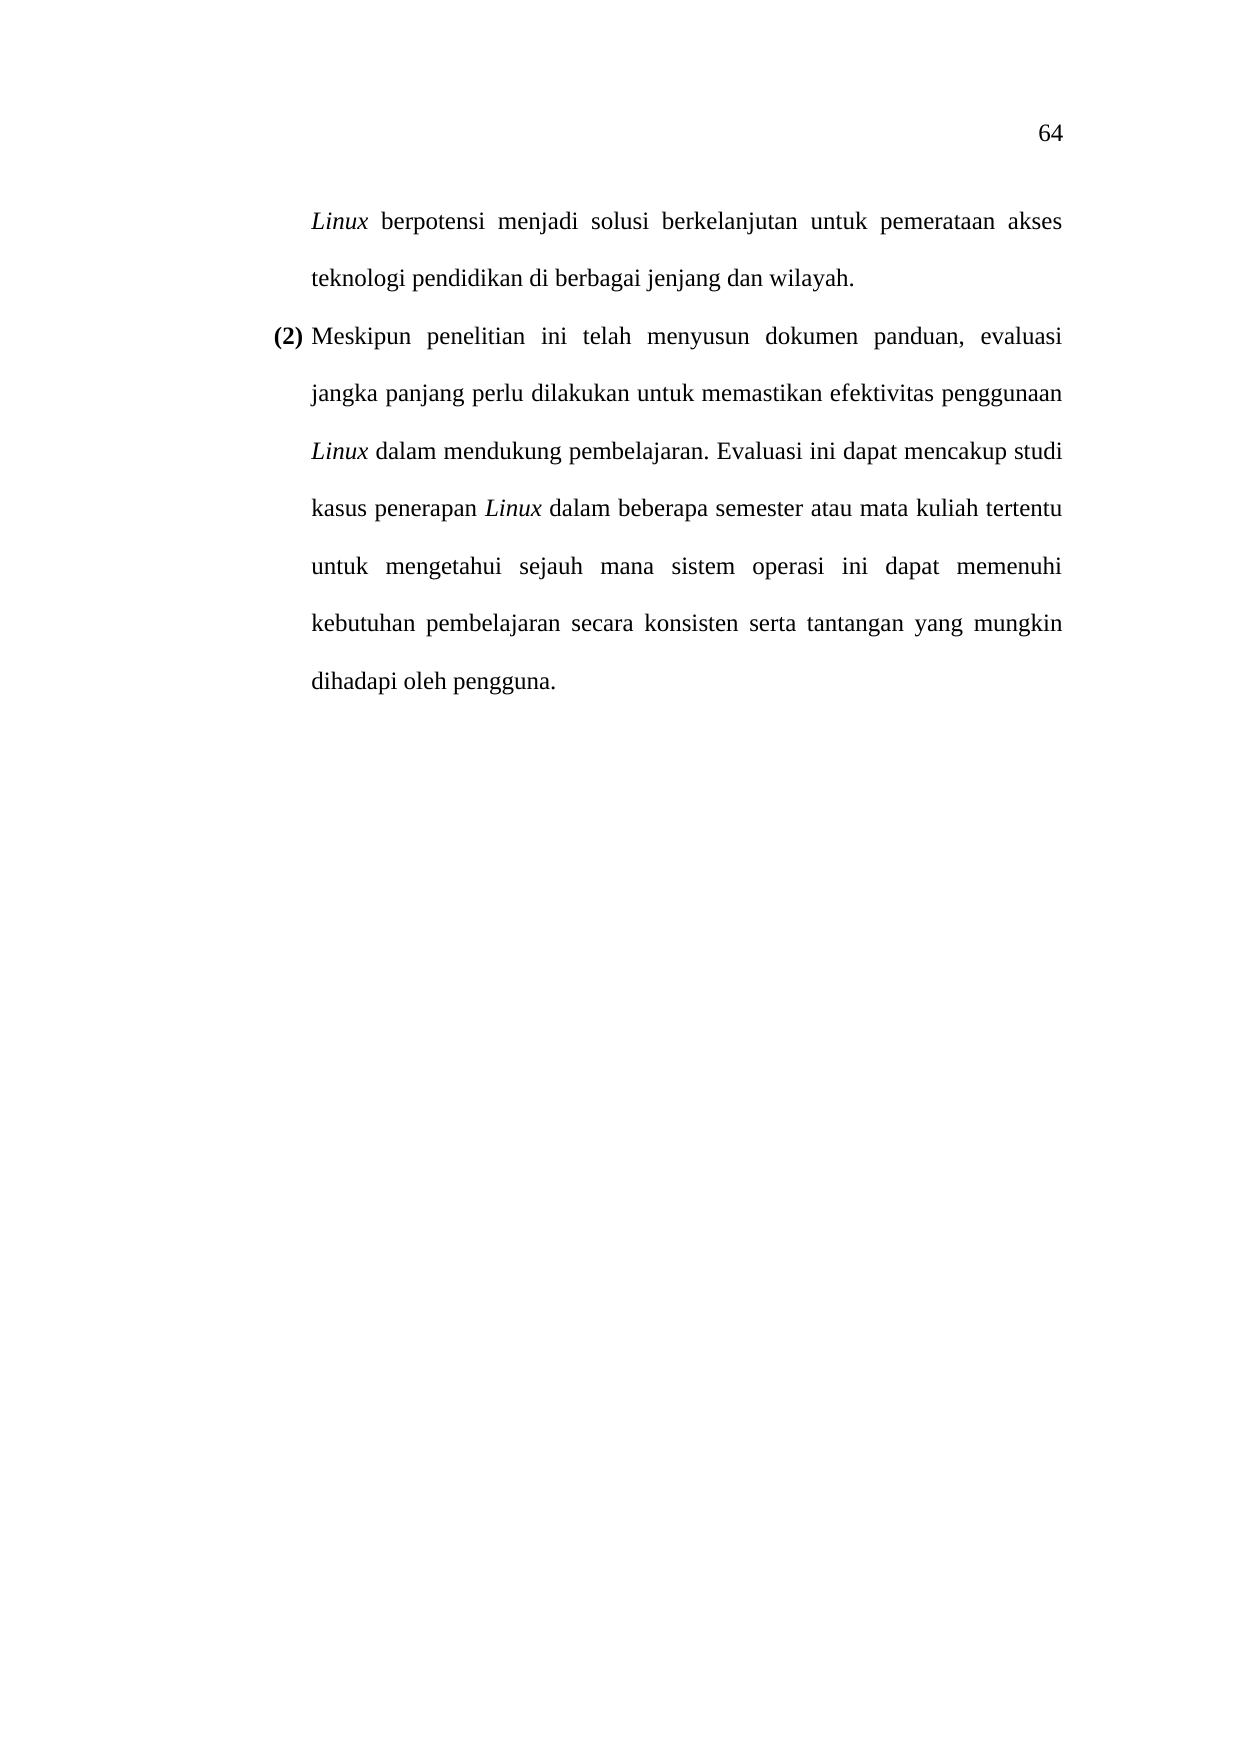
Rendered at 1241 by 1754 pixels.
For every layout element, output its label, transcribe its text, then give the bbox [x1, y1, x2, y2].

list Meskipun penelitian ini telah menyusun dokumen panduan, evaluasi jangka panjang perlu dilakukan untuk memastikan efektivitas penggunaan Linux dalam mendukung pembelajaran. Evaluasi ini dapat mencakup studi kasus penerapan Linux dalam beberapa semester atau mata kuliah tertentu untuk mengetahui sejauh mana sistem operasi ini dapat memenuhi kebutuhan pembelajaran secara konsisten serta tantangan yang mungkin dihadapi oleh pengguna. [274, 321, 1063, 695]
list Linux berpotensi menjadi solusi berkelanjutan untuk pemerataan akses teknologi pendidikan di berbagai jenjang dan wilayah. [274, 206, 1063, 292]
